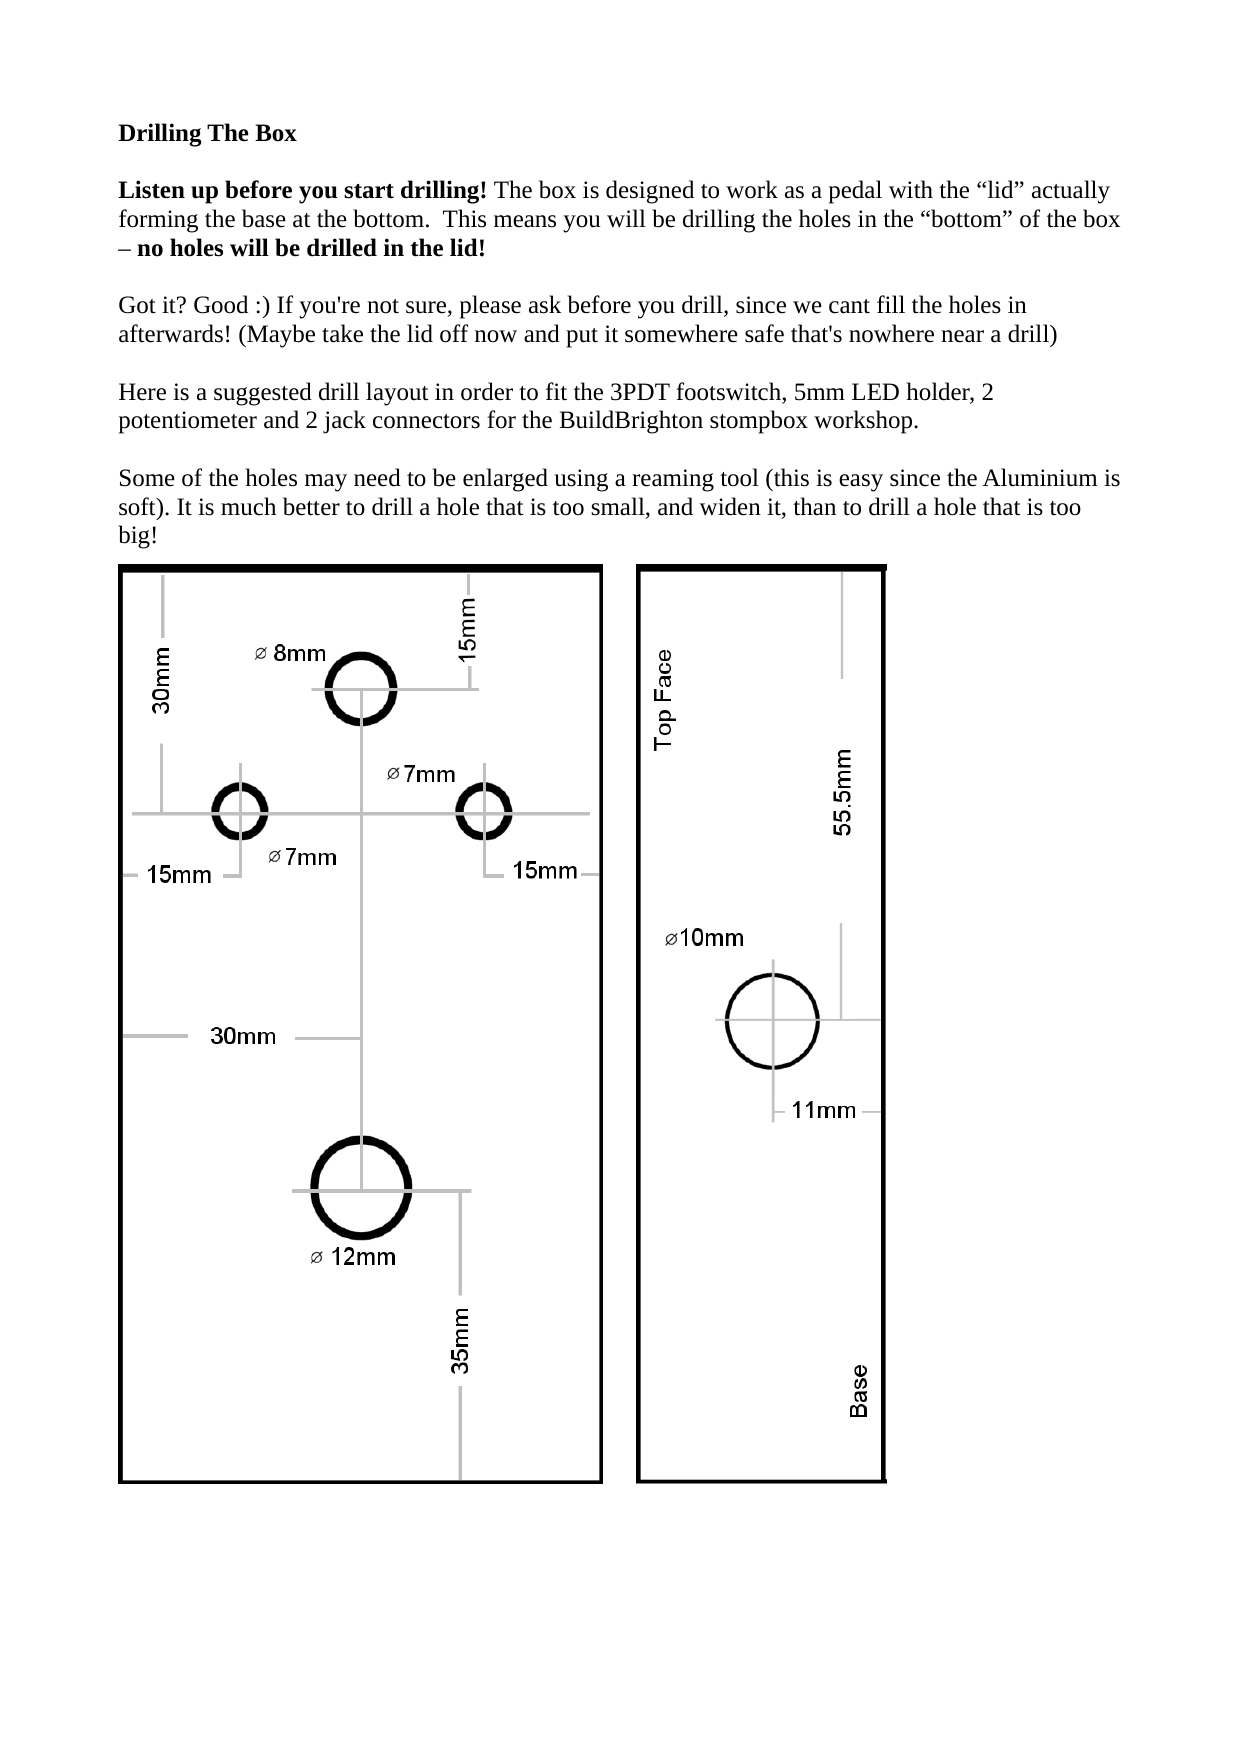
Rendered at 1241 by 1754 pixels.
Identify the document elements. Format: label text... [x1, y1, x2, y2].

text Listen up before you start drilling! The box is designed to work as a pedal with the “lid” actually forming the base at the bottom. This means you will be drilling the holes in the “bottom” of the box – no holes will be drilled in the lid! [118, 176, 1122, 262]
text Some of the holes may need to be enlarged using a reaming tool (this is easy since the Aluminium is soft). It is much better to drill a hole that is too small, and widen it, than to drill a hole that is too big! [118, 463, 1122, 549]
text Got it? Good :) If you're not sure, please ask before you drill, since we cant fill the holes in afterwards! (Maybe take the lid off now and put it somewhere safe that's nowhere near a drill) [118, 291, 1122, 348]
text Drilling The Box [118, 118, 1122, 147]
text Here is a suggested drill layout in order to fit the 3PDT footswitch, 5mm LED holder, 2 potentiometer and 2 jack connectors for the BuildBrighton stompbox workshop. [118, 377, 1122, 434]
